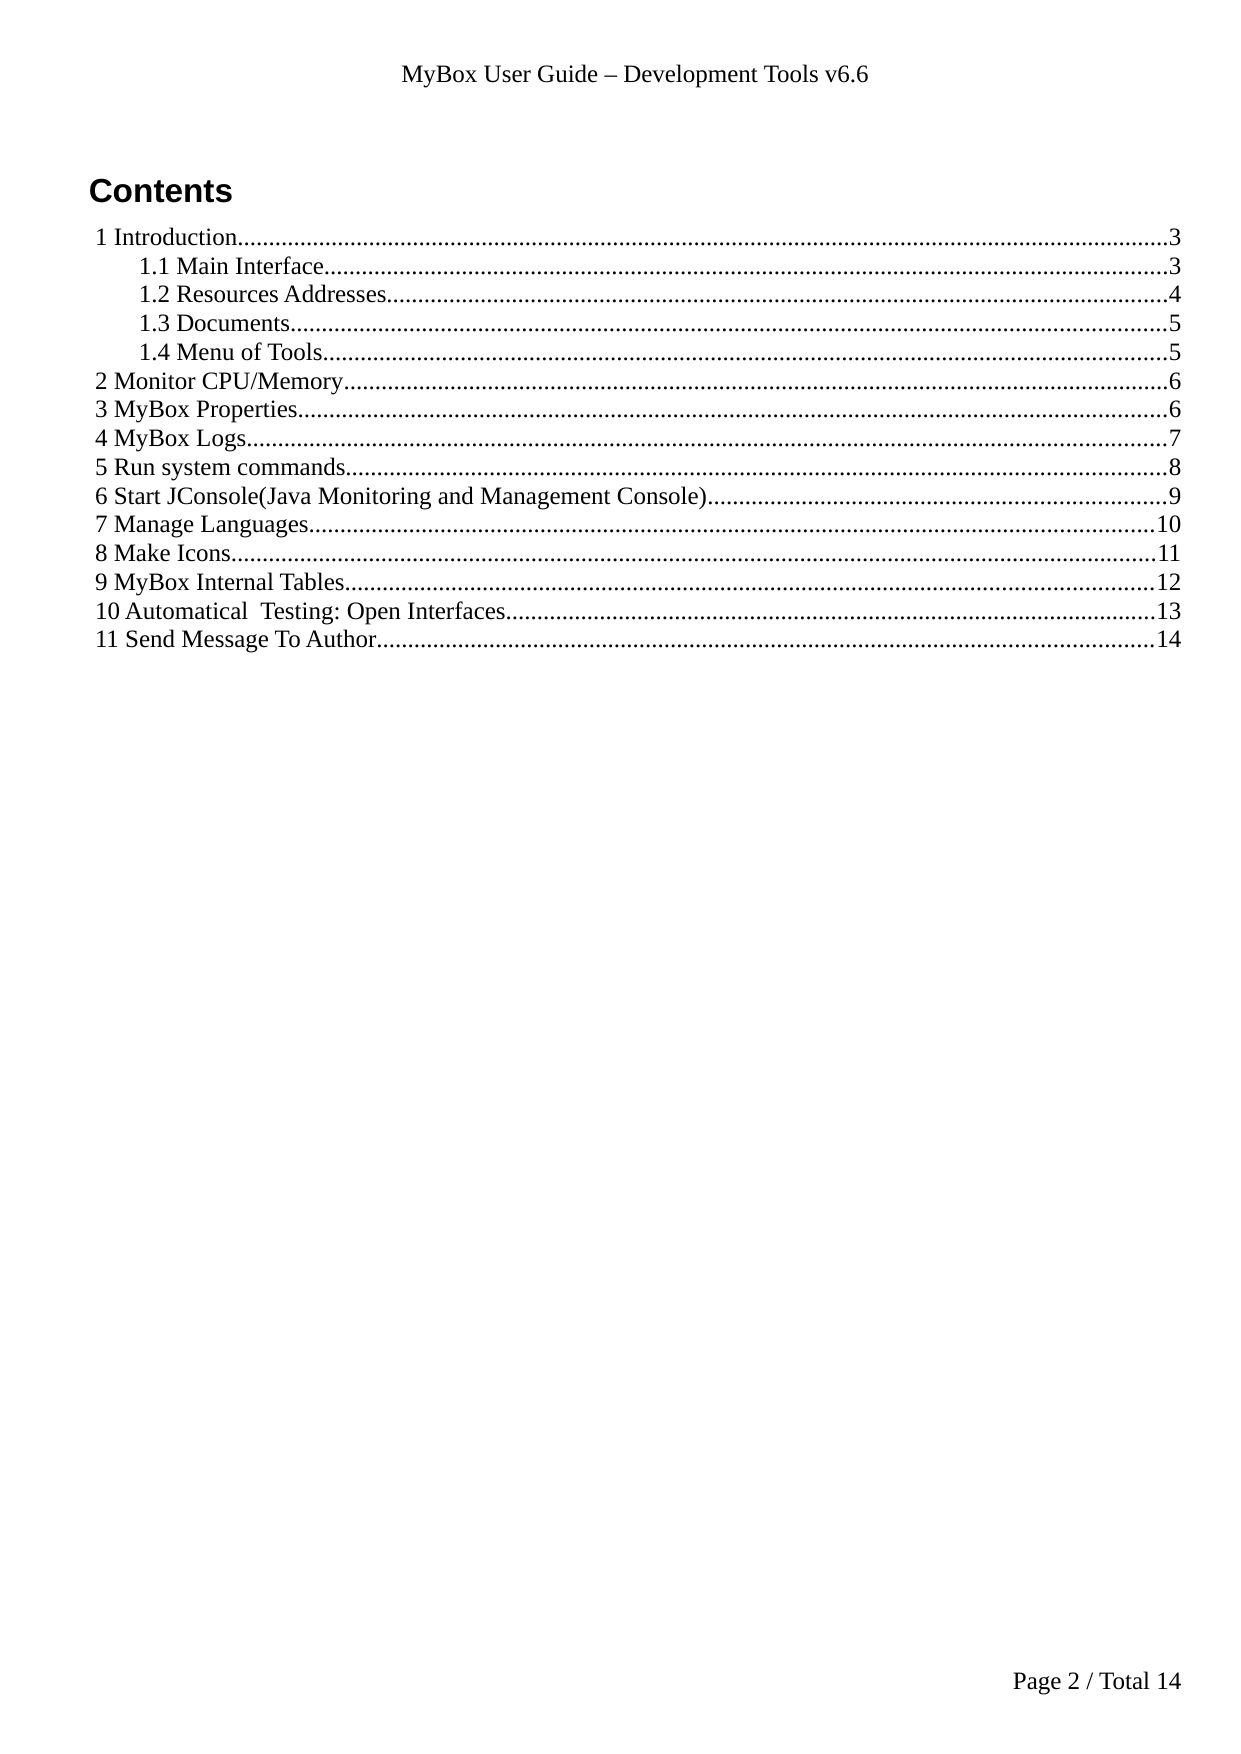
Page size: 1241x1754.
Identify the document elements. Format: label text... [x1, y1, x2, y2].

text 4 MyBox Logs 7 [88, 423, 1181, 452]
text 2 Monitor CPU/Memory 6 [88, 366, 1181, 394]
text 10 Automatical Testing: Open Interfaces 13 [88, 596, 1181, 624]
text 3 MyBox Properties 6 [88, 394, 1181, 423]
text 6 Start JConsole(Java Monitoring and Management Console) 9 [88, 481, 1181, 509]
text 11 Send Message To Author 14 [88, 624, 1181, 653]
text 1.2 Resources Addresses 4 [132, 279, 1181, 308]
text 7 Manage Languages 10 [88, 509, 1181, 538]
text 1.3 Documents 5 [132, 308, 1181, 337]
text 8 Make Icons 11 [88, 538, 1181, 567]
text 1 Introduction 3 [88, 222, 1181, 251]
text 5 Run system commands 8 [88, 452, 1181, 481]
text 1.1 Main Interface 3 [132, 251, 1181, 279]
text 1.4 Menu of Tools 5 [132, 337, 1181, 366]
subtitle Contents [88, 171, 1181, 209]
text 9 MyBox Internal Tables 12 [88, 567, 1181, 596]
